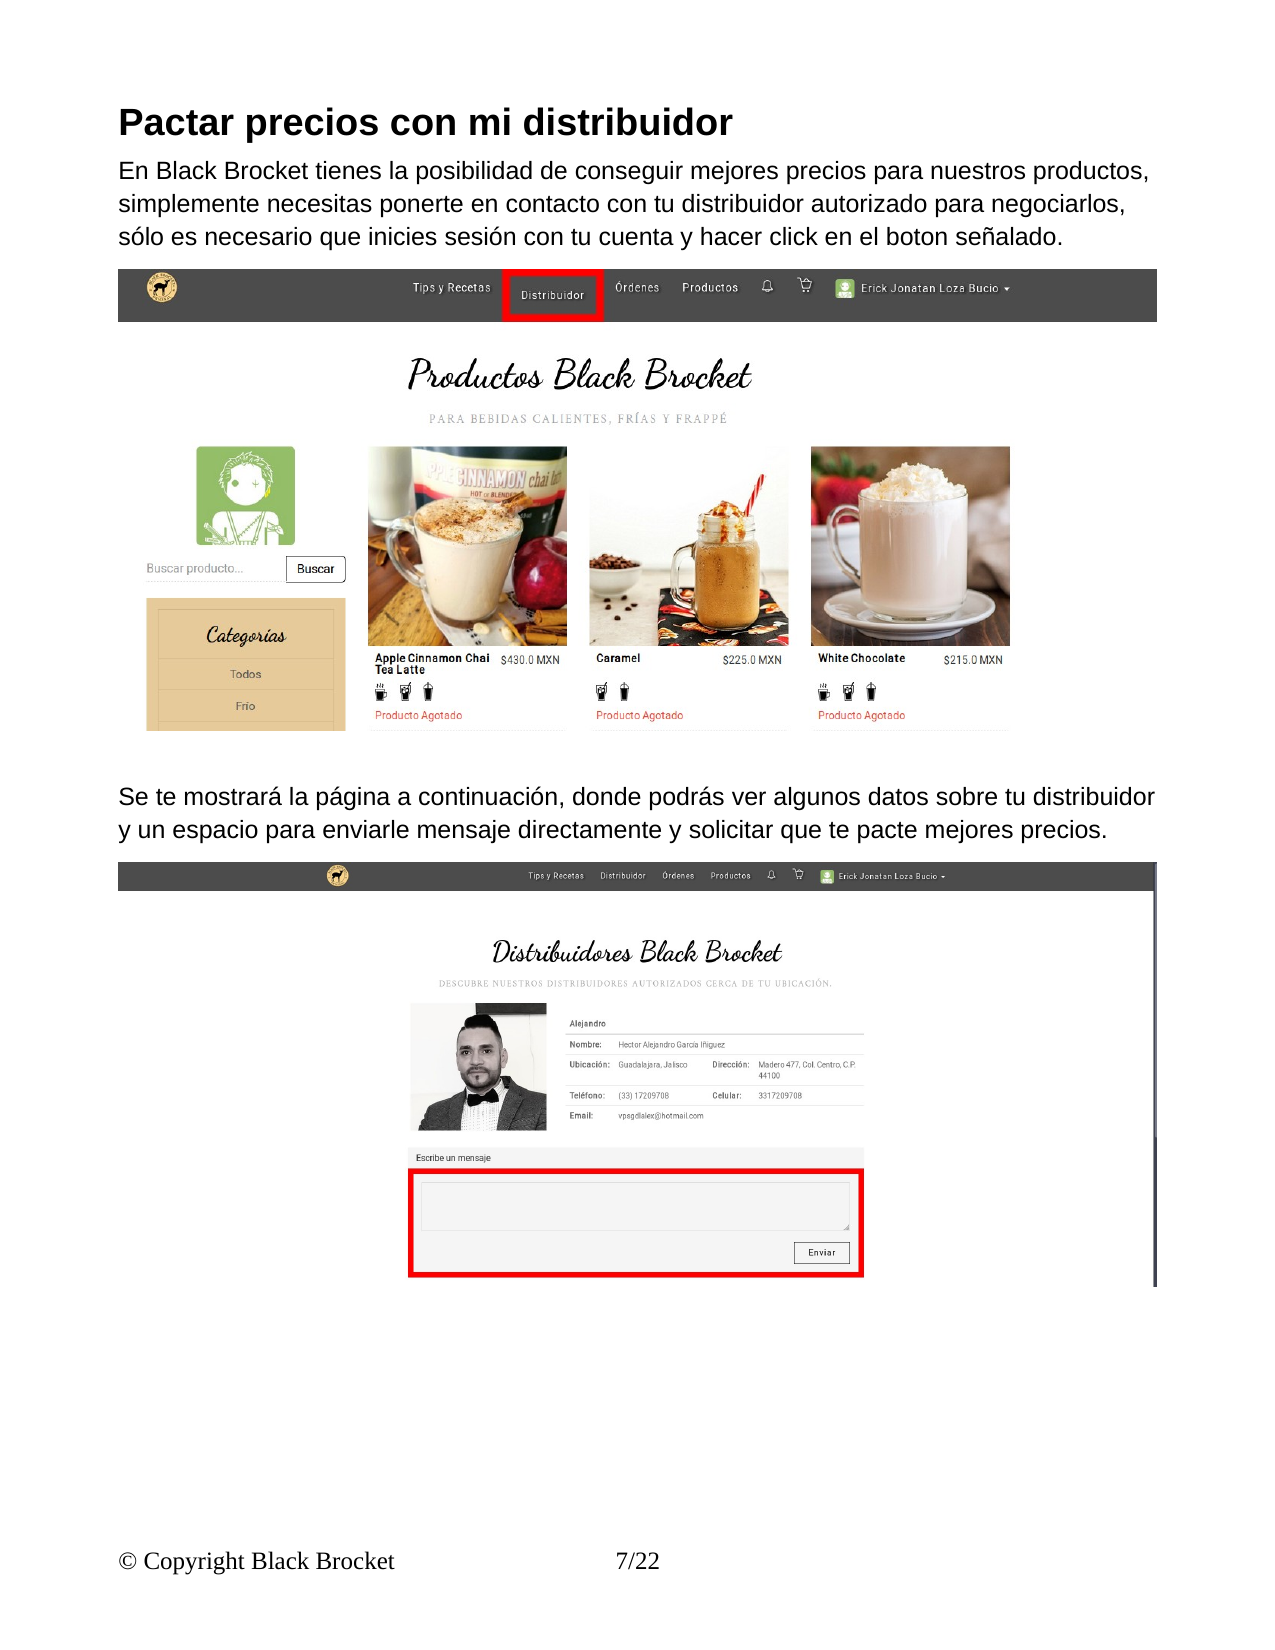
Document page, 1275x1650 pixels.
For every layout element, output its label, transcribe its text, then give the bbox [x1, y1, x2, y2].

subtitle Pactar precios con mi distribuidor [118, 100, 1157, 144]
picture [118, 269, 1157, 731]
picture [118, 862, 1157, 1287]
text Se te mostrará la página a continuación, donde podrás ver algunos datos sobre tu distribuidor y un espacio para enviarle mensaje directamente y solicitar que te pacte mejores precios. [118, 782, 1157, 844]
text En Black Brocket tienes la posibilidad de conseguir mejores precios para nuestros productos, simplemente necesitas ponerte en contacto con tu distribuidor autorizado para negociarlos, sólo es necesario que inicies sesión con tu cuenta y hacer click en el boton señalado. [118, 156, 1157, 251]
